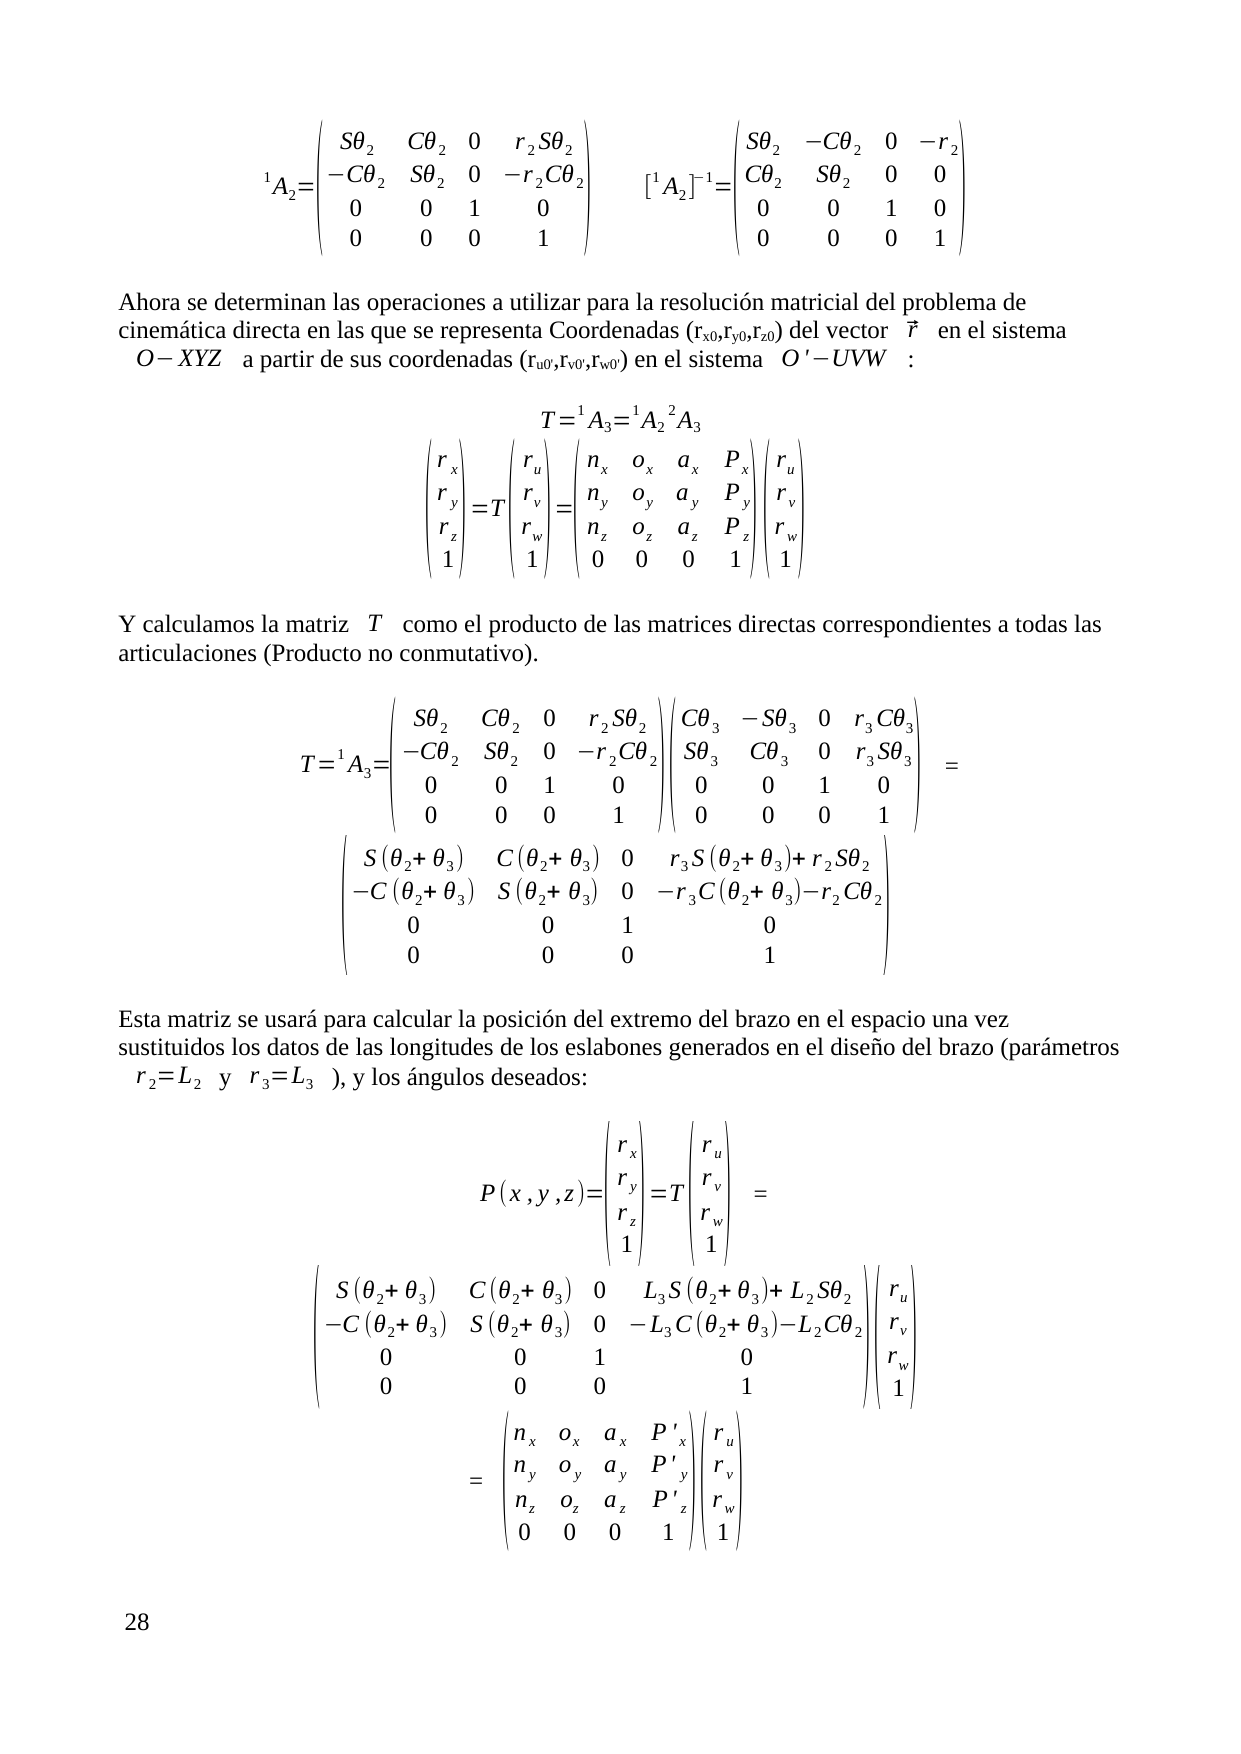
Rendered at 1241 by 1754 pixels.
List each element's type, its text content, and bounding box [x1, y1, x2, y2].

text = [118, 1409, 1122, 1553]
text Esta matriz se usará para calcular la posición del extremo del brazo en el espacio una vez sustituidos los datos de las longitudes de los eslabones generados en el diseño del brazo (parámetrosy), y los ángulos deseados: [118, 1004, 1122, 1093]
text = [118, 1121, 1122, 1265]
text Y calculamos la matrizcomo el producto de las matrices directas correspondientes a todas las articulaciones (Producto no conmutativo). [118, 609, 1122, 667]
text Ahora se determinan las operaciones a utilizar para la resolución matricial del problema de cinemática directa en las que se representa Coordenadas (rx0,ry0,rz0) del vectoren el sistemaa partir de sus coordenadas (ru0',rv0',rw0') en el sistema: [118, 287, 1122, 373]
text = [118, 696, 1122, 835]
